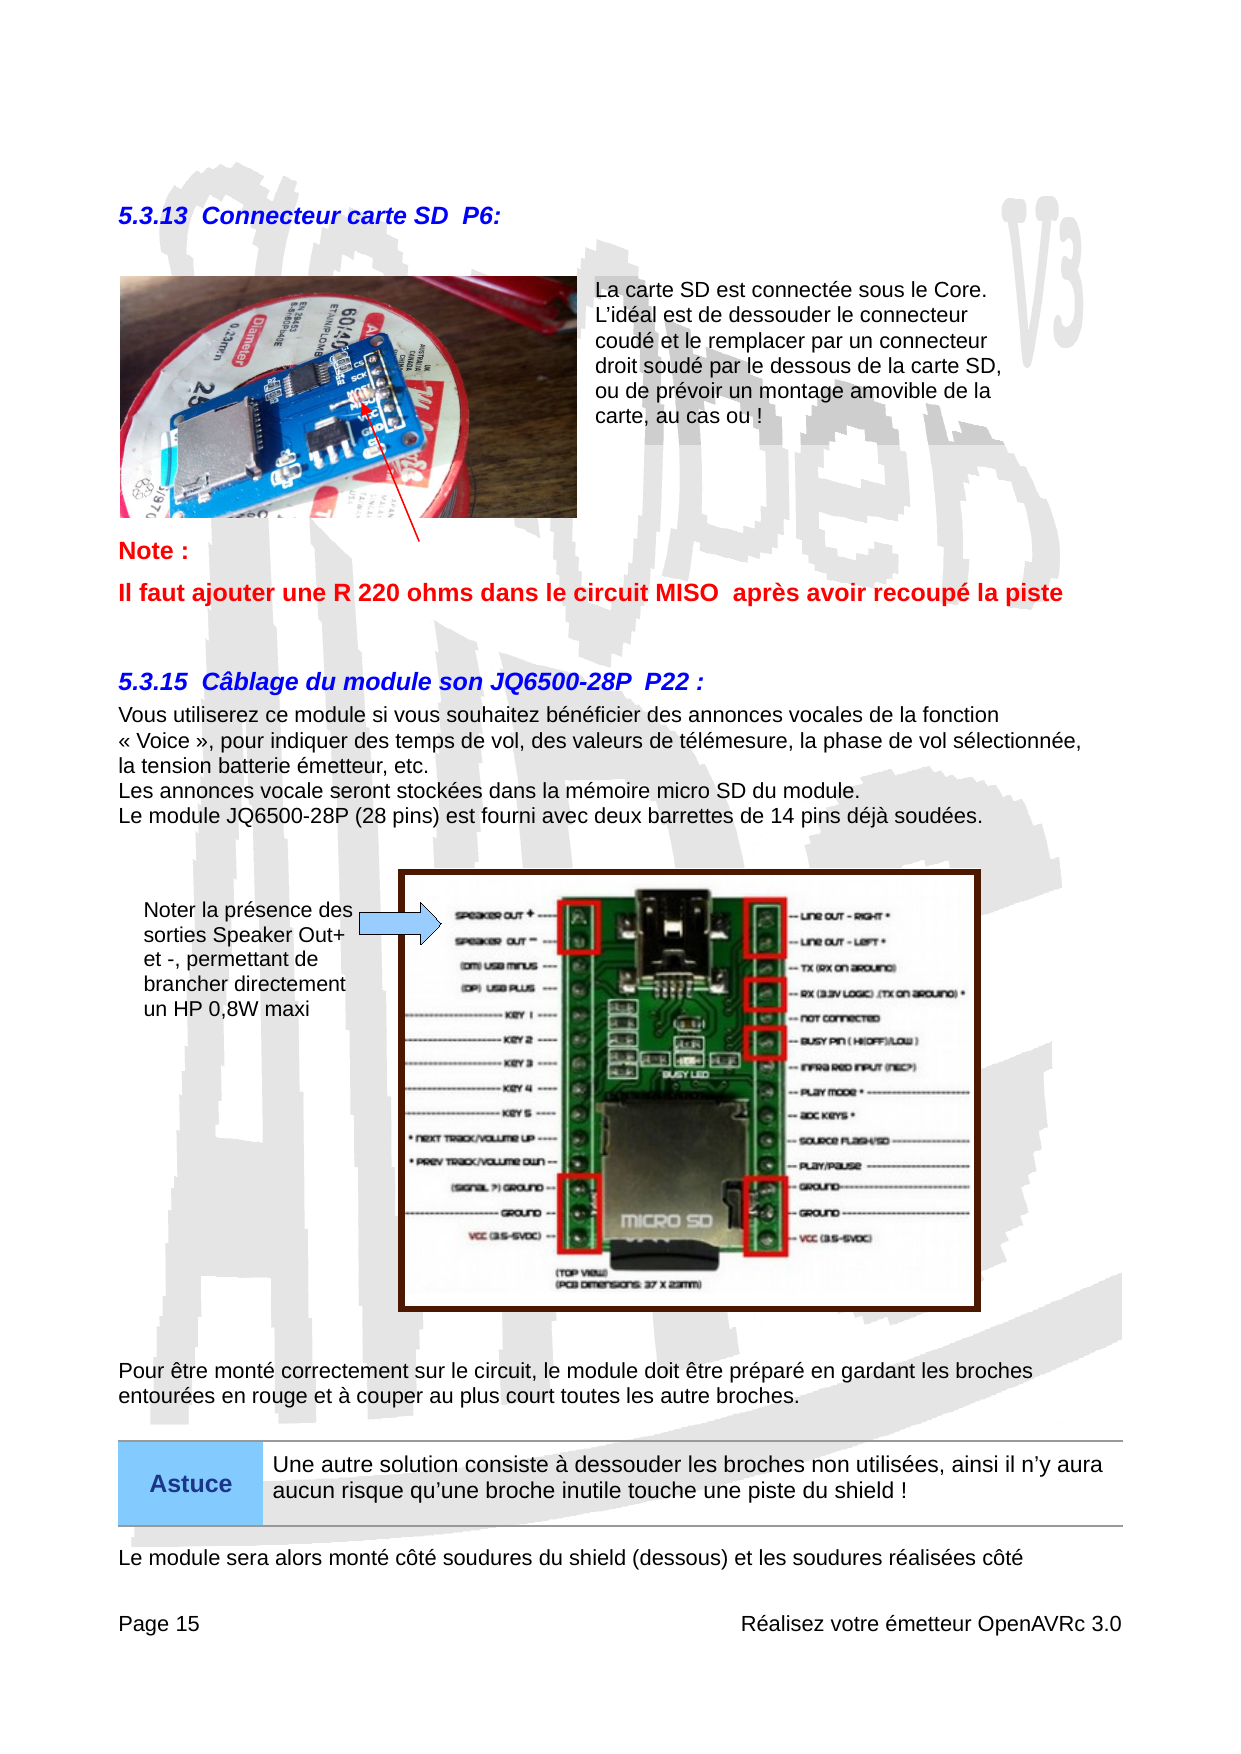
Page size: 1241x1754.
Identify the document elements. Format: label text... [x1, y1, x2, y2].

text Note : [118, 536, 1122, 565]
text Noter la présence des sorties Speaker Out+ et -, permettant de brancher directement un HP 0,8W maxi [143, 897, 360, 1021]
text La carte SD est connectée sous le Core. [595, 277, 1013, 302]
text L’idéal est de dessouder le connecteur coudé et le remplacer par un connecteur droit soudé par le dessous de la carte SD, ou de prévoir un montage amovible de la carte, au cas ou ! [595, 302, 1013, 428]
text Le module JQ6500-28P (28 pins) est fourni avec deux barrettes de 14 pins déjà soudées. [118, 803, 1122, 828]
text la tension batterie émetteur, etc. [118, 753, 1122, 778]
table_header Astuce [118, 1442, 263, 1525]
text Les annonces vocale seront stockées dans la mémoire micro SD du module. [118, 778, 1122, 803]
picture [405, 875, 974, 1306]
picture [119, 275, 577, 519]
table_header Une autre solution consiste à dessouder les broches non utilisées, ainsi il n’y aura aucun risque qu’une broche inutile touche une piste du shield ! [264, 1442, 1122, 1525]
subtitle 5.3.13 Connecteur carte SD P6: [118, 201, 1122, 229]
text Vous utiliserez ce module si vous souhaitez bénéficier des annonces vocales de la fonction [118, 702, 1122, 727]
text Il faut ajouter une R 220 ohms dans le circuit MISO après avoir recoupé la piste [118, 578, 1122, 606]
text Pour être monté correctement sur le circuit, le module doit être préparé en gardant les broches entourées en rouge et à couper au plus court toutes les autre broches. [118, 1358, 1122, 1408]
subtitle 5.3.15 Câblage du module son JQ6500-28P P22 : [118, 667, 1122, 696]
text « Voice », pour indiquer des temps de vol, des valeurs de télémesure, la phase de vol sélectionnée, [118, 727, 1122, 753]
text Le module sera alors monté côté soudures du shield (dessous) et les soudures réalisées côté [118, 1545, 1122, 1570]
